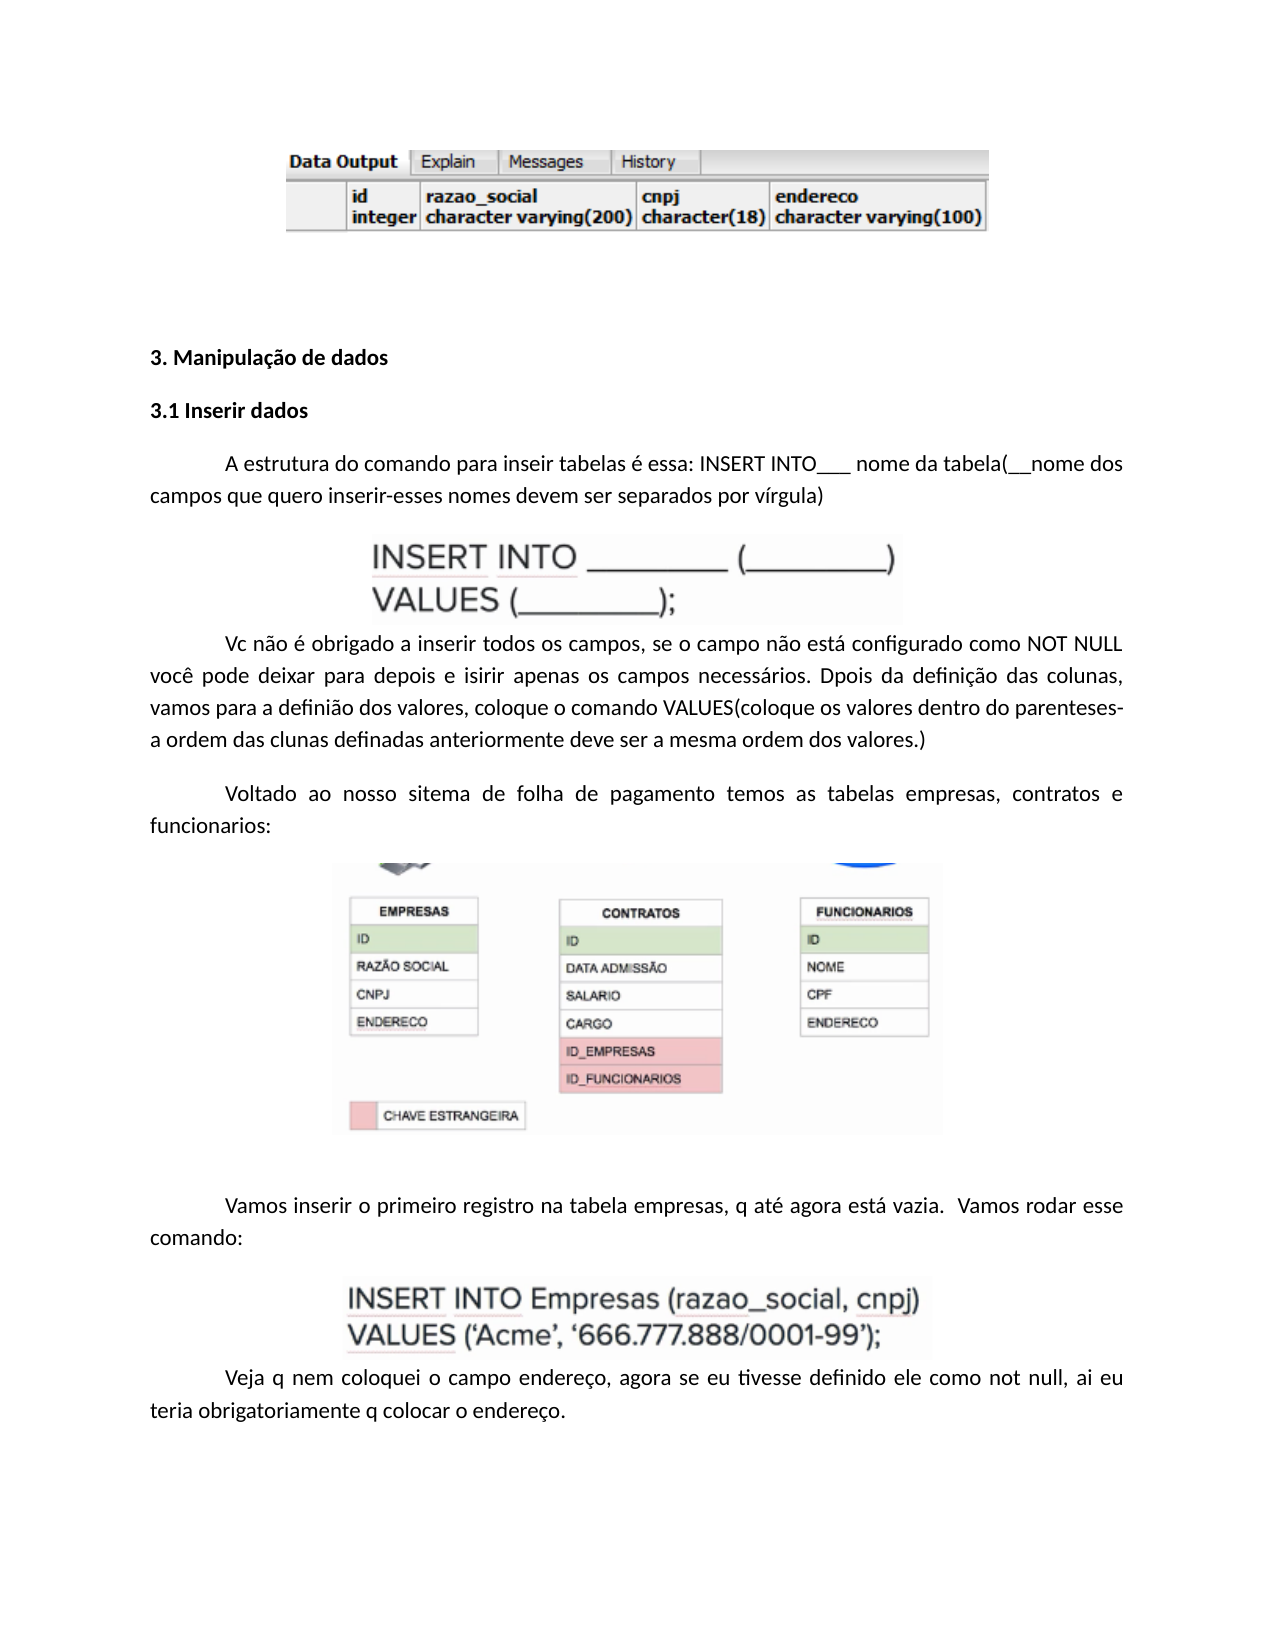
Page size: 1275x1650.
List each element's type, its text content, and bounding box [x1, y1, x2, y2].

text 3. Manipulação de dados [150, 343, 1125, 371]
text Vamos inserir o primeiro registro na tabela empresas, q até agora está vazia. Vamos rodar esse comando: [150, 1191, 1125, 1252]
picture [342, 1276, 933, 1360]
text Voltado ao nosso sitema de folha de pagamento temos as tabelas empresas, contratos e funcionarios: [150, 779, 1125, 839]
picture [371, 534, 904, 625]
picture [286, 150, 989, 233]
text 3.1 Inserir dados [150, 396, 1125, 424]
picture [332, 863, 943, 1135]
text Veja q nem coloquei o campo endereço, agora se eu tivesse definido ele como not null, ai eu teria obrigatoriamente q colocar o endereço. [150, 1277, 1125, 1424]
text A estrutura do comando para inseir tabelas é essa: INSERT INTO___ nome da tabela(__nome dos campos que quero inserir-esses nomes devem ser separados por vírgula) [150, 449, 1125, 509]
text Vc não é obrigado a inserir todos os campos, se o campo não está configurado como NOT NULL você pode deixar para depois e isirir apenas os campos necessários. Dpois da definição das colunas, vamos para a definião dos valores, coloque o comando VALUES(coloque os valores dentro do parenteses-a ordem das clunas definadas anteriormente deve ser a mesma ordem dos valores.) [150, 534, 1125, 754]
